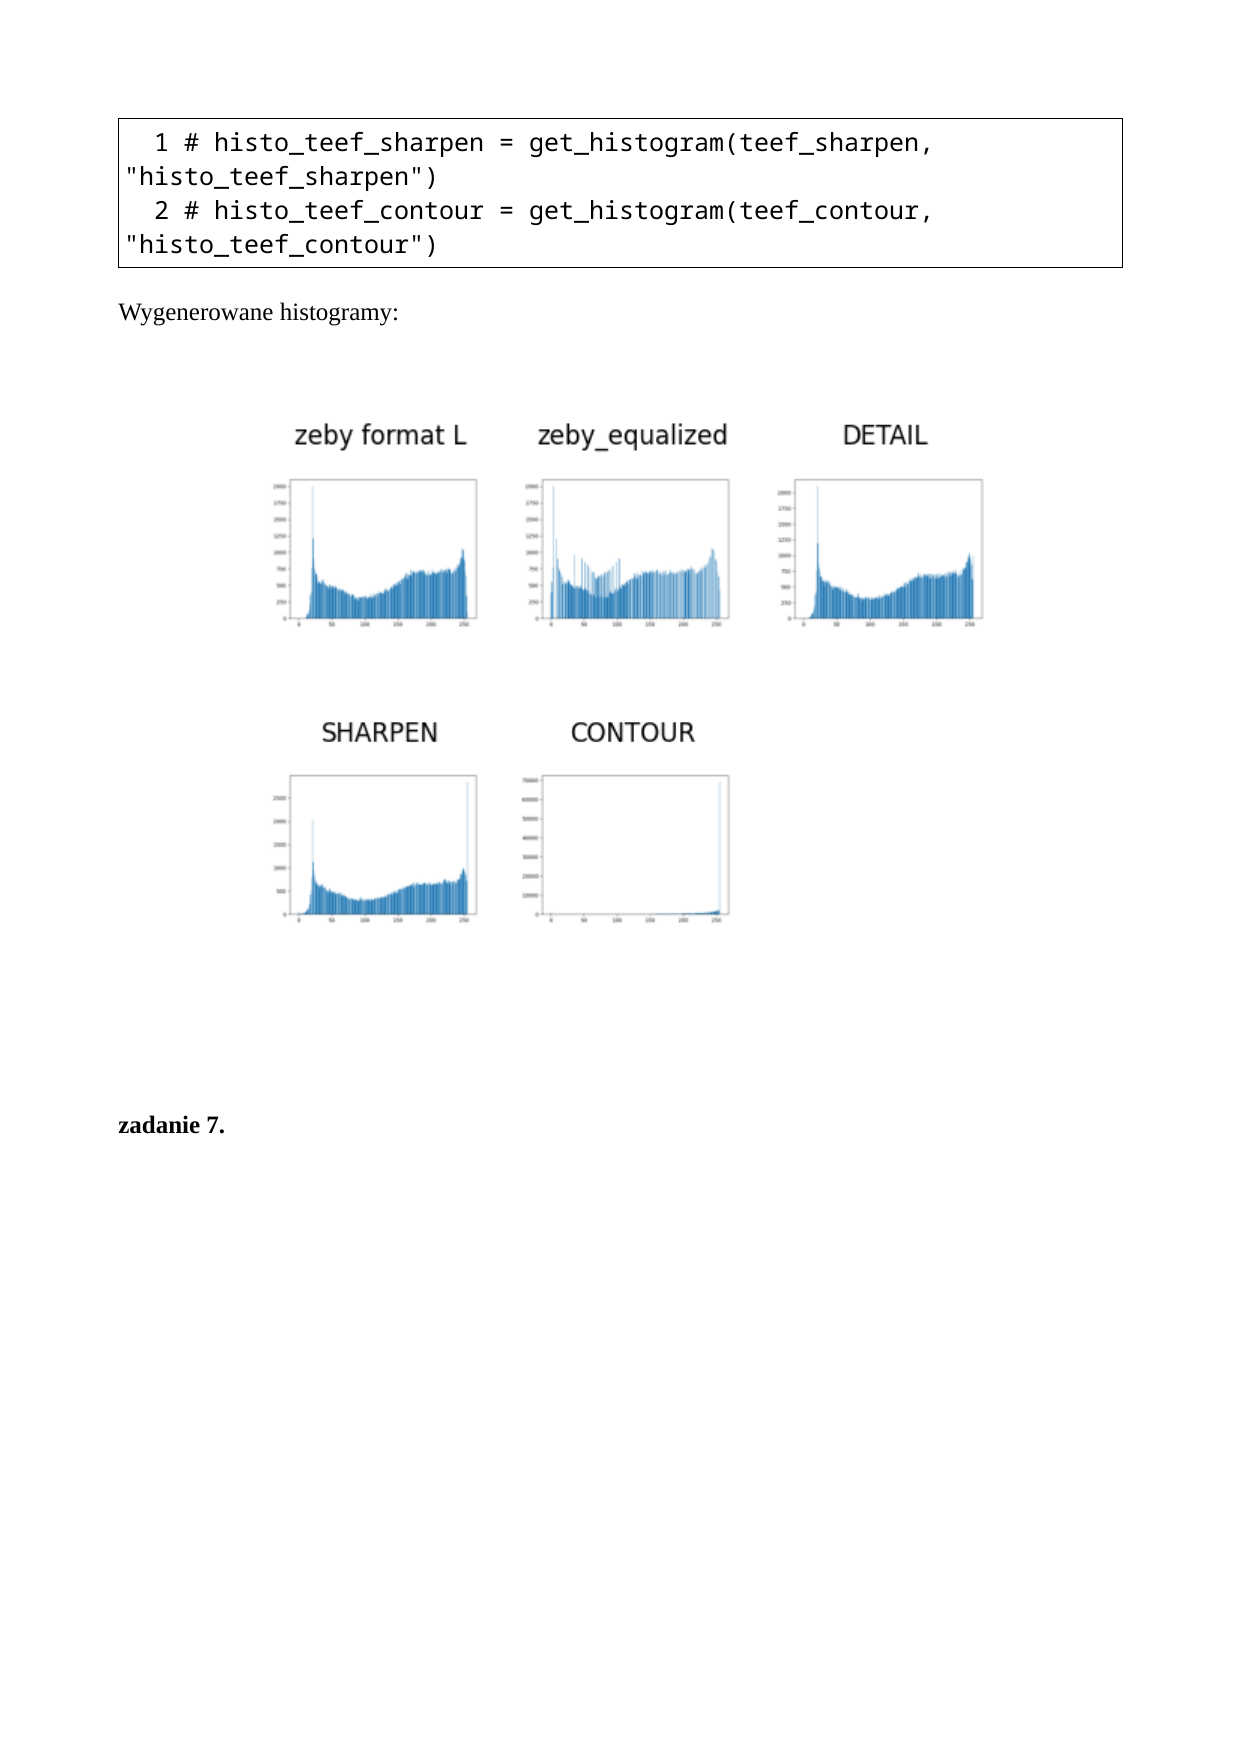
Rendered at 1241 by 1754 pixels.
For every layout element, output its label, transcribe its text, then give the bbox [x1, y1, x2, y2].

picture [140, 332, 1100, 1053]
text Wygenerowane histogramy: [118, 297, 1122, 1082]
text zadanie 7. [118, 1110, 1122, 1139]
table_header 1 # histo_teef_sharpen = get_histogram(teef_sharpen, "histo_teef_sharpen") 2 # histo_teef_contour = get_histogram(teef_contour, "histo_teef_contour") [119, 119, 1122, 267]
